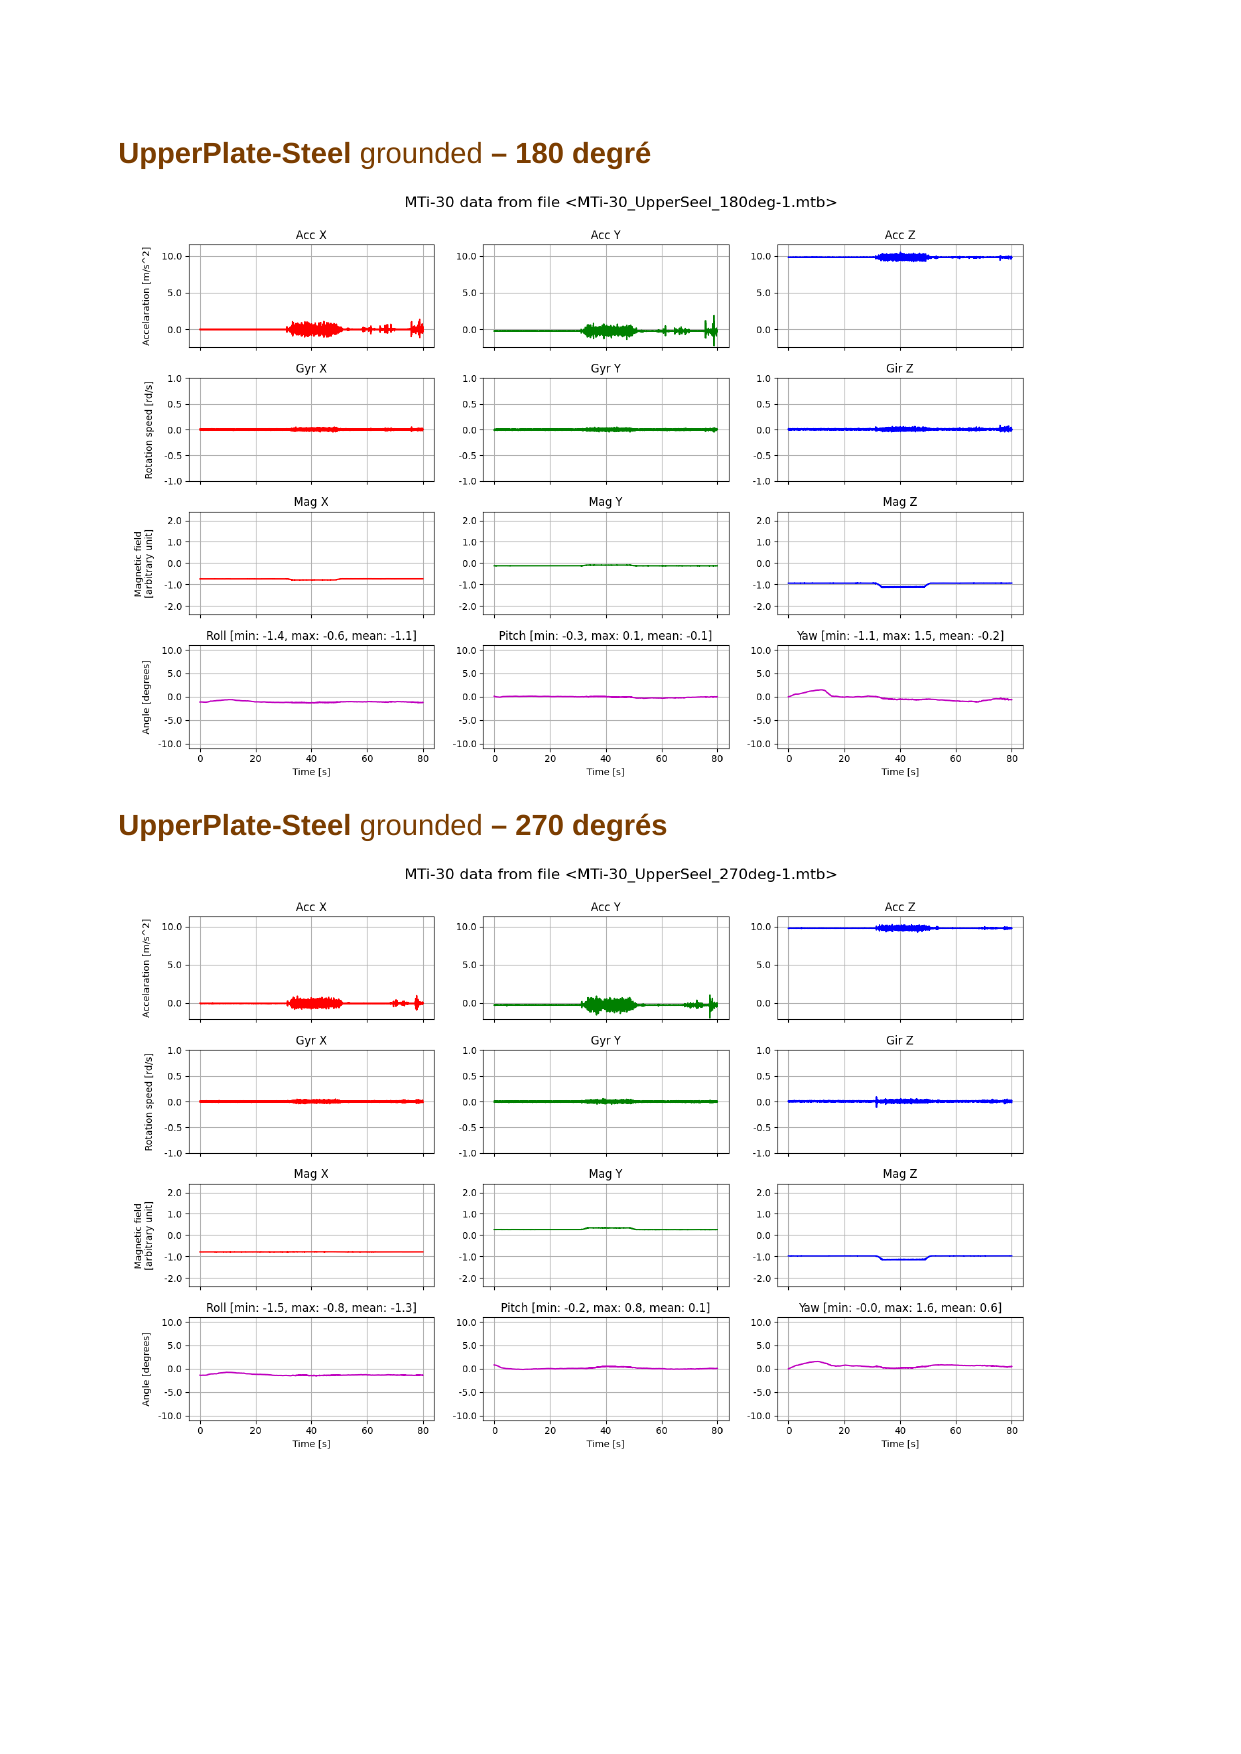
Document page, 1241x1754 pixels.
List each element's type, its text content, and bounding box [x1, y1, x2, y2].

subtitle UpperPlate-Steel grounded – 270 degrés [118, 808, 1122, 842]
subtitle UpperPlate-Steel grounded – 180 degré [118, 136, 1122, 169]
picture [118, 184, 1123, 787]
picture [118, 856, 1123, 1459]
